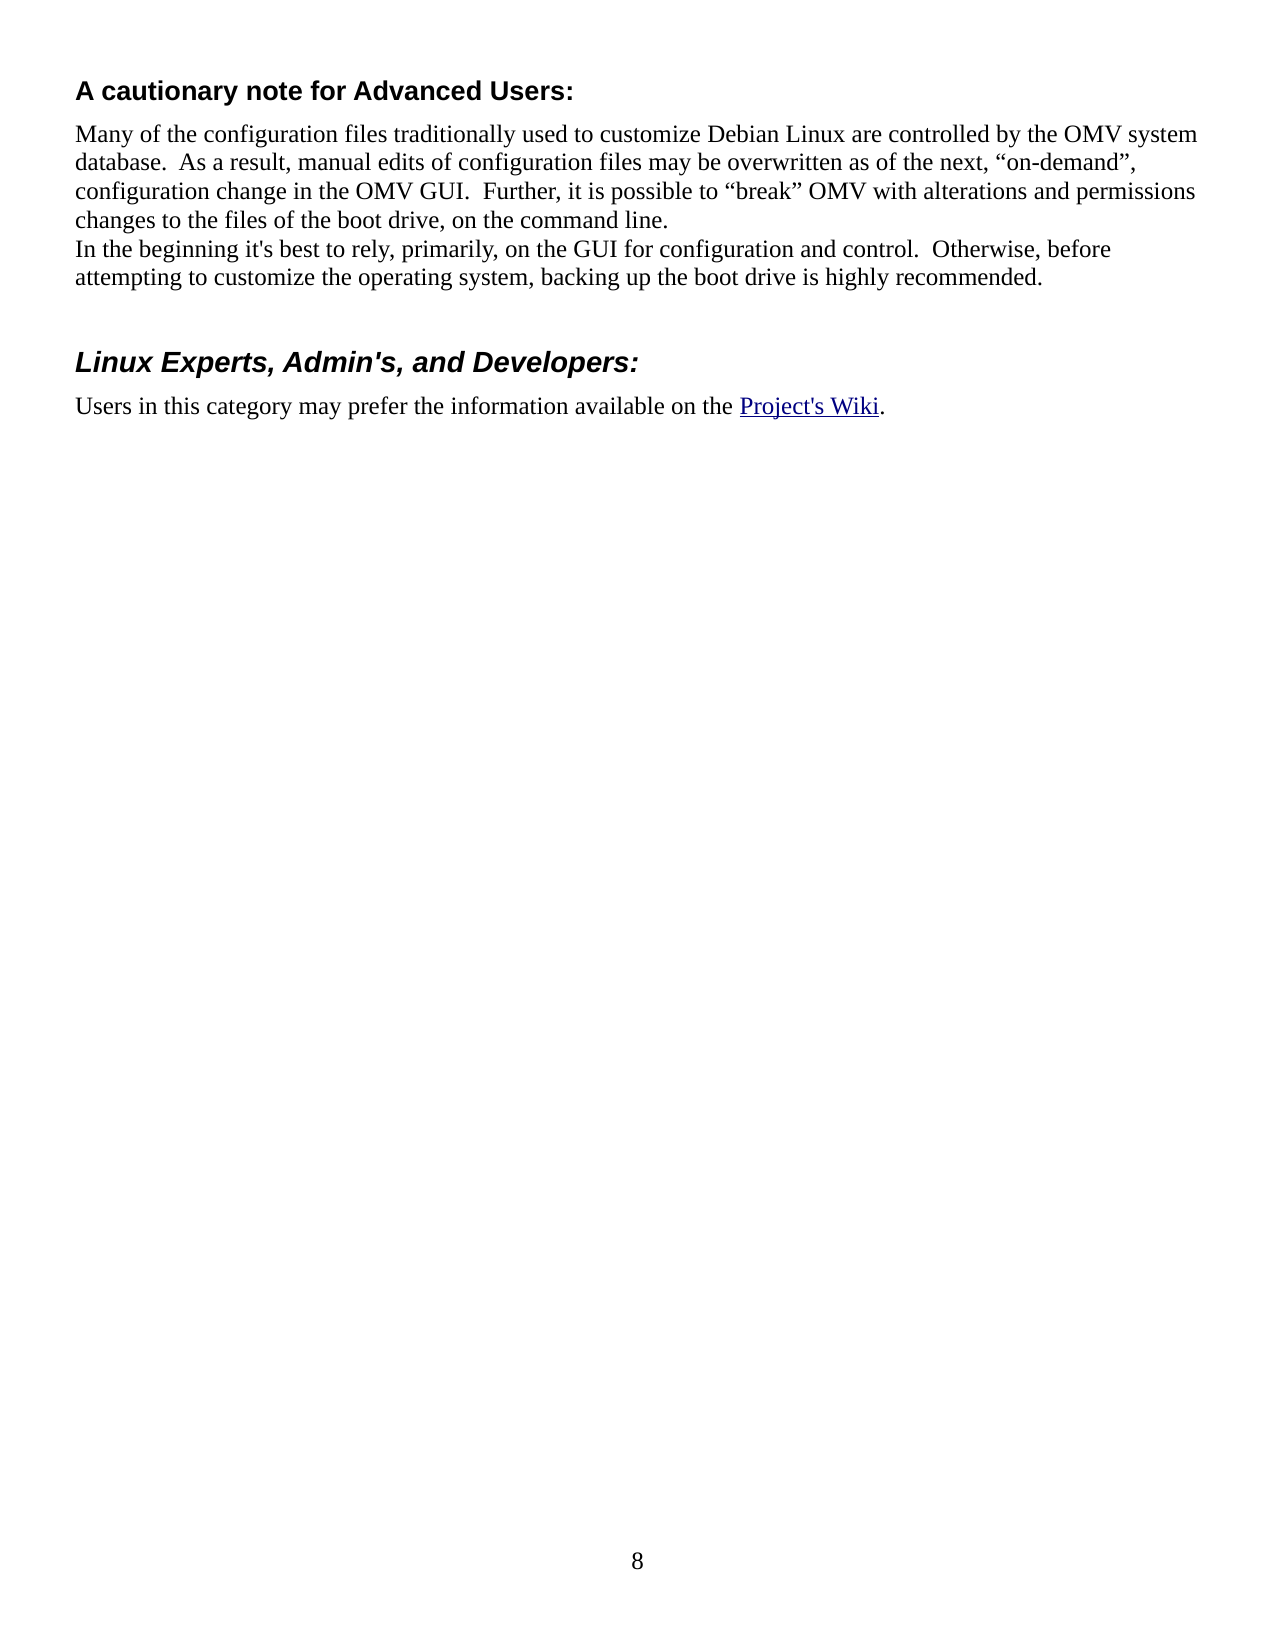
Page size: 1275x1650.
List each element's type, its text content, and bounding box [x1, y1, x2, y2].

subtitle Linux Experts, Admin's, and Developers: [75, 345, 1200, 378]
text Many of the configuration files traditionally used to customize Debian Linux are controlled by the OMV system database. As a result, manual edits of configuration files may be overwritten as of the next, “on-demand”, configuration change in the OMV GUI. Further, it is possible to “break” OMV with alterations and permissions changes to the files of the boot drive, on the command line. In the beginning it's best to rely, primarily, on the GUI for configuration and control. Otherwise, before attempting to customize the operating system, backing up the boot drive is highly recommended. [75, 119, 1200, 320]
text Users in this category may prefer the information available on the Project's Wiki. [75, 391, 1200, 420]
subtitle A cautionary note for Advanced Users: [75, 75, 1200, 106]
